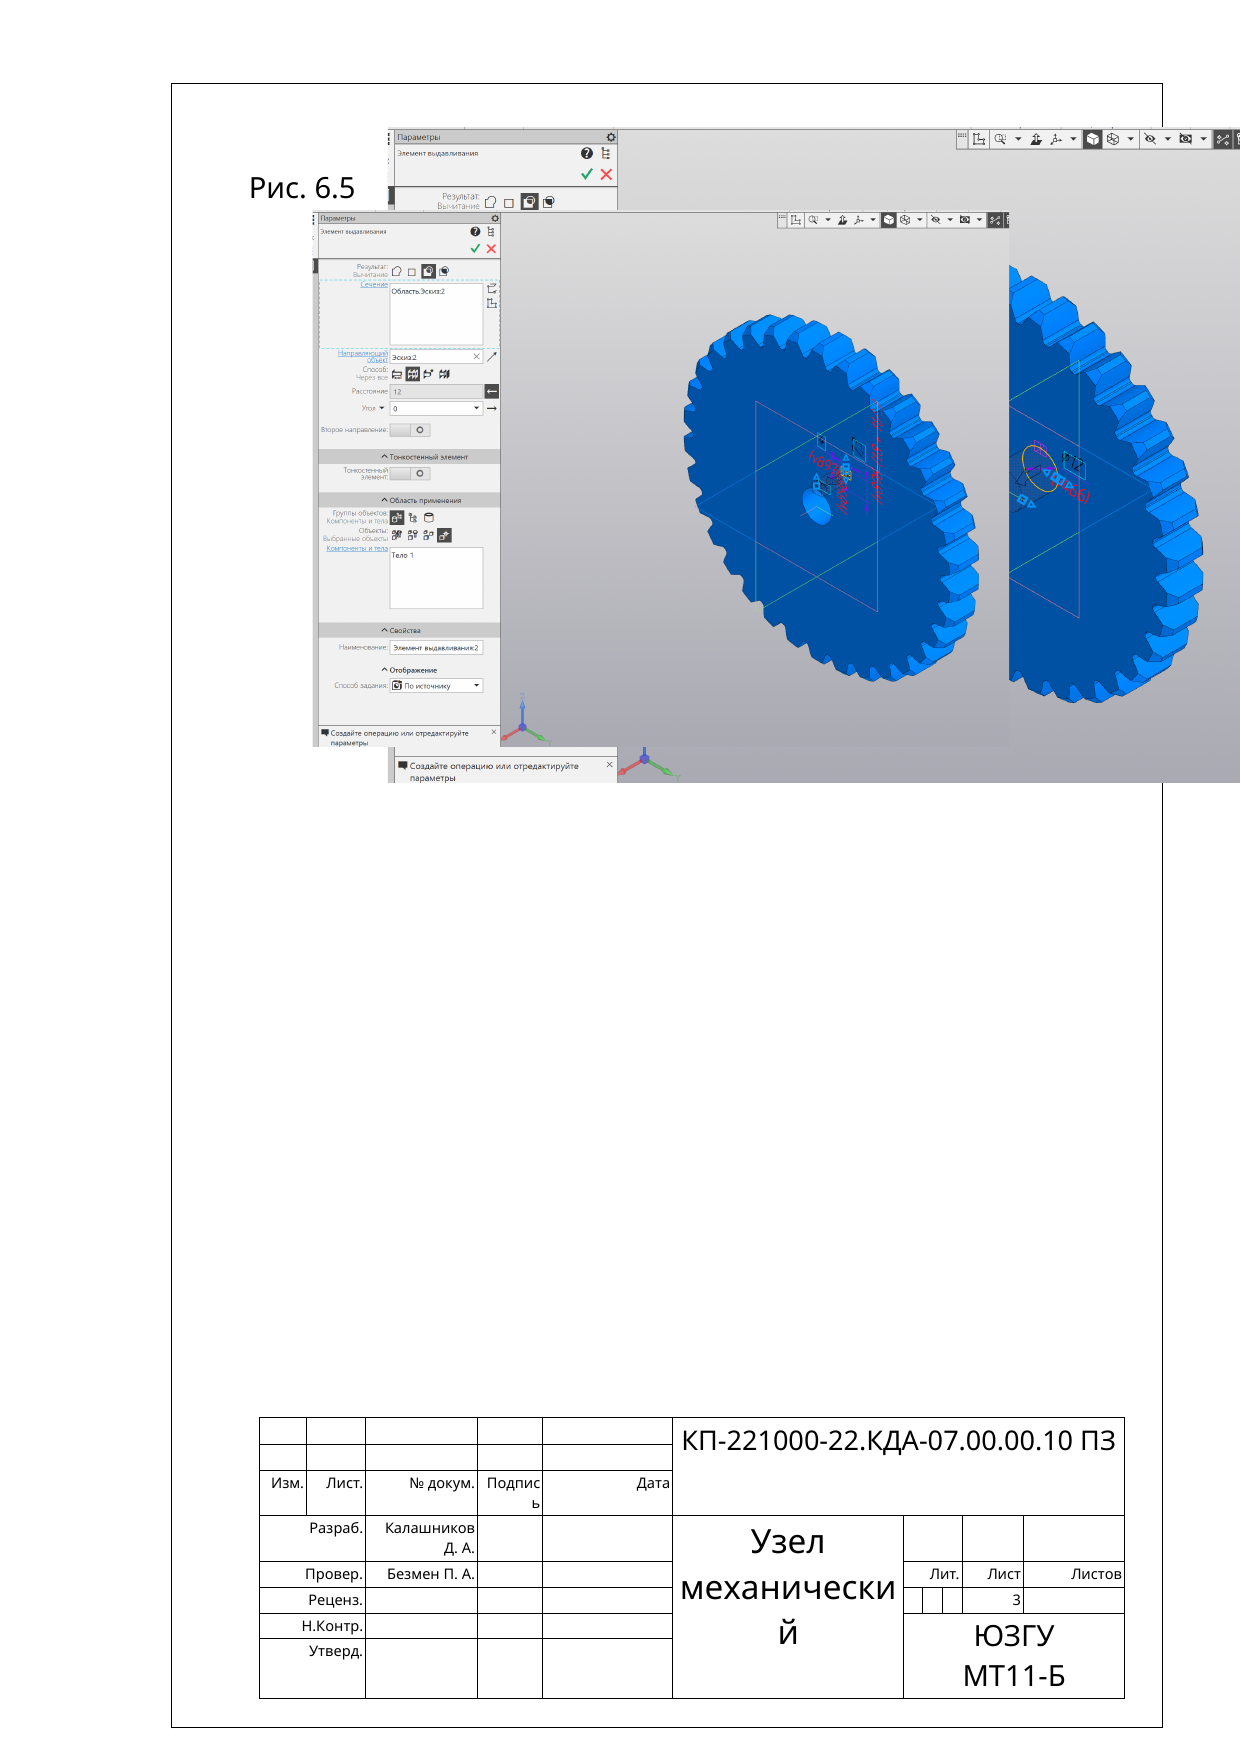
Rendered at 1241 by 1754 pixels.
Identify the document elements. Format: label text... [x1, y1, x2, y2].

text Рис. 6.5 [216, 167, 387, 207]
picture [312, 127, 1240, 783]
